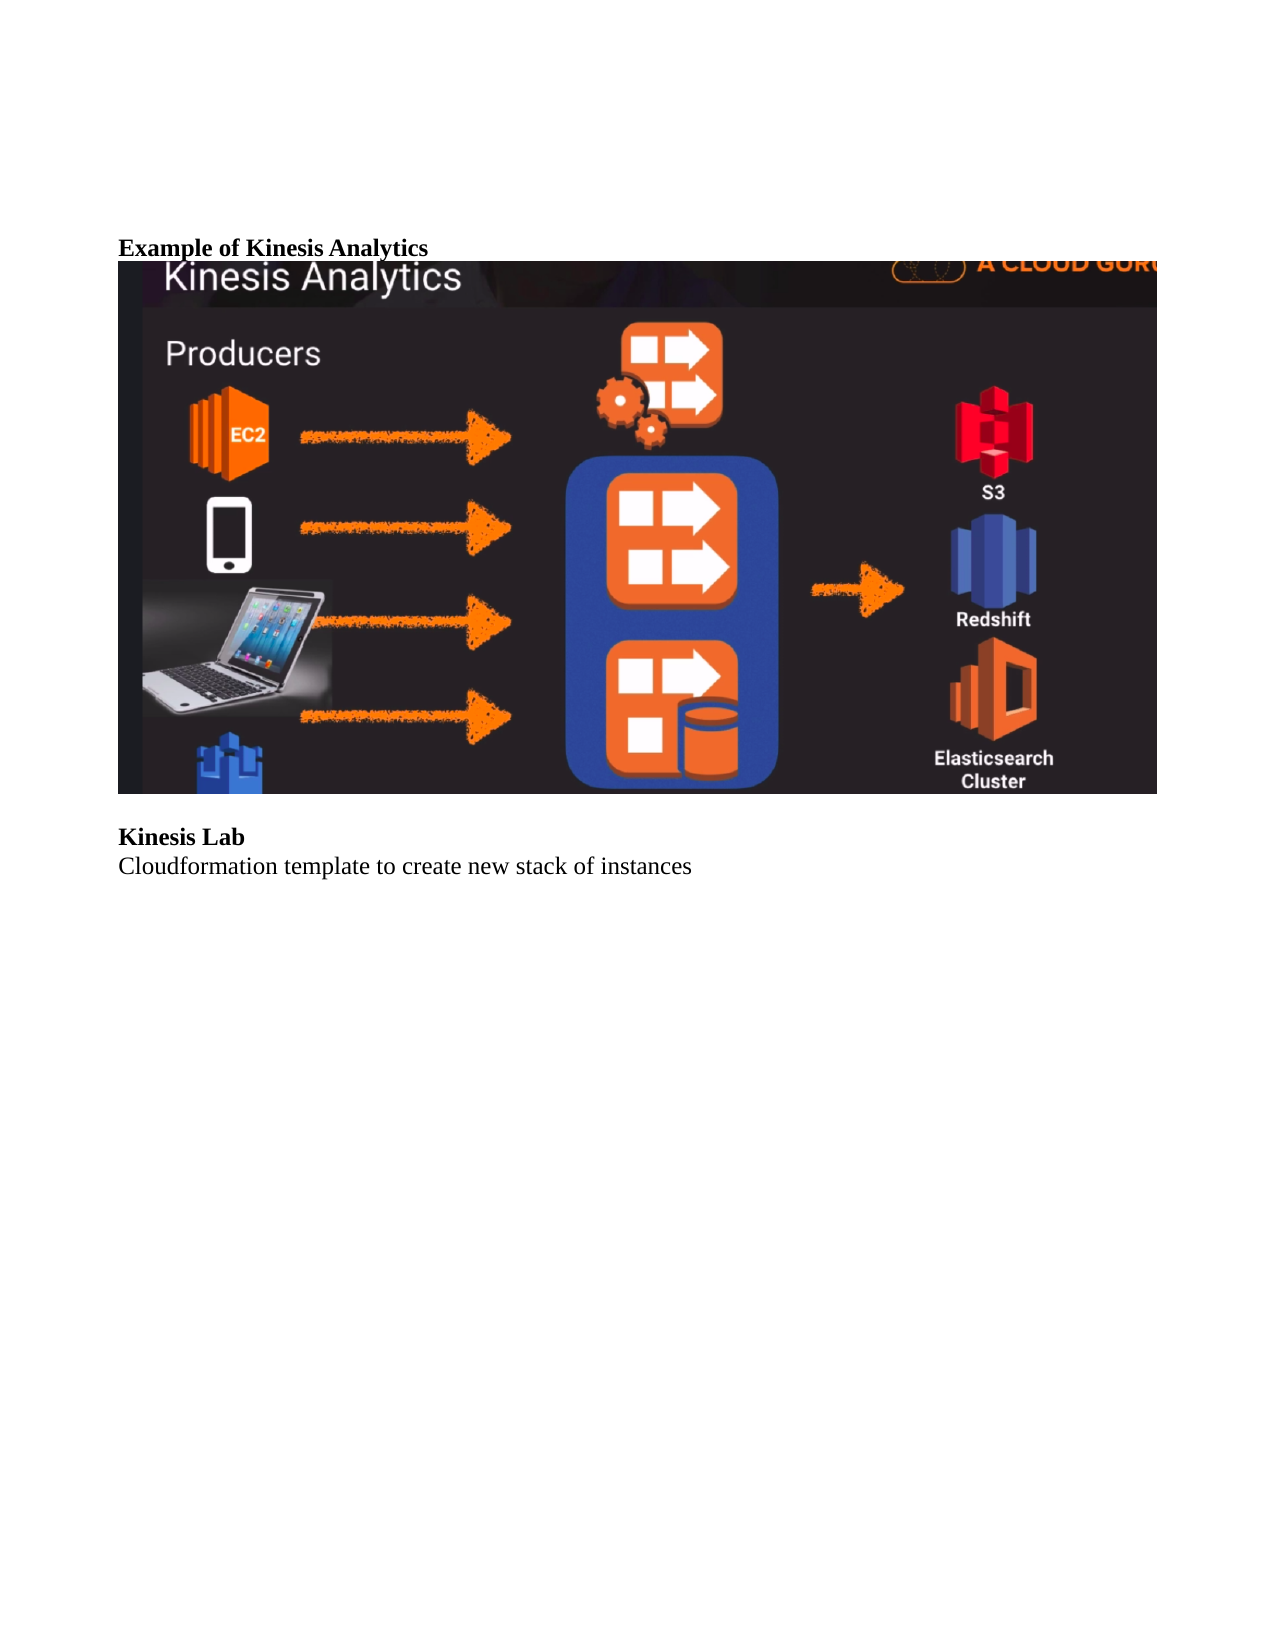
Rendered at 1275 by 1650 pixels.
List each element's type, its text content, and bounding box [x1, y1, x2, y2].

picture [118, 261, 1157, 794]
text Example of Kinesis Analytics [118, 233, 1157, 261]
text Kinesis Lab [118, 822, 1157, 851]
text Cloudformation template to create new stack of instances [118, 851, 1157, 879]
